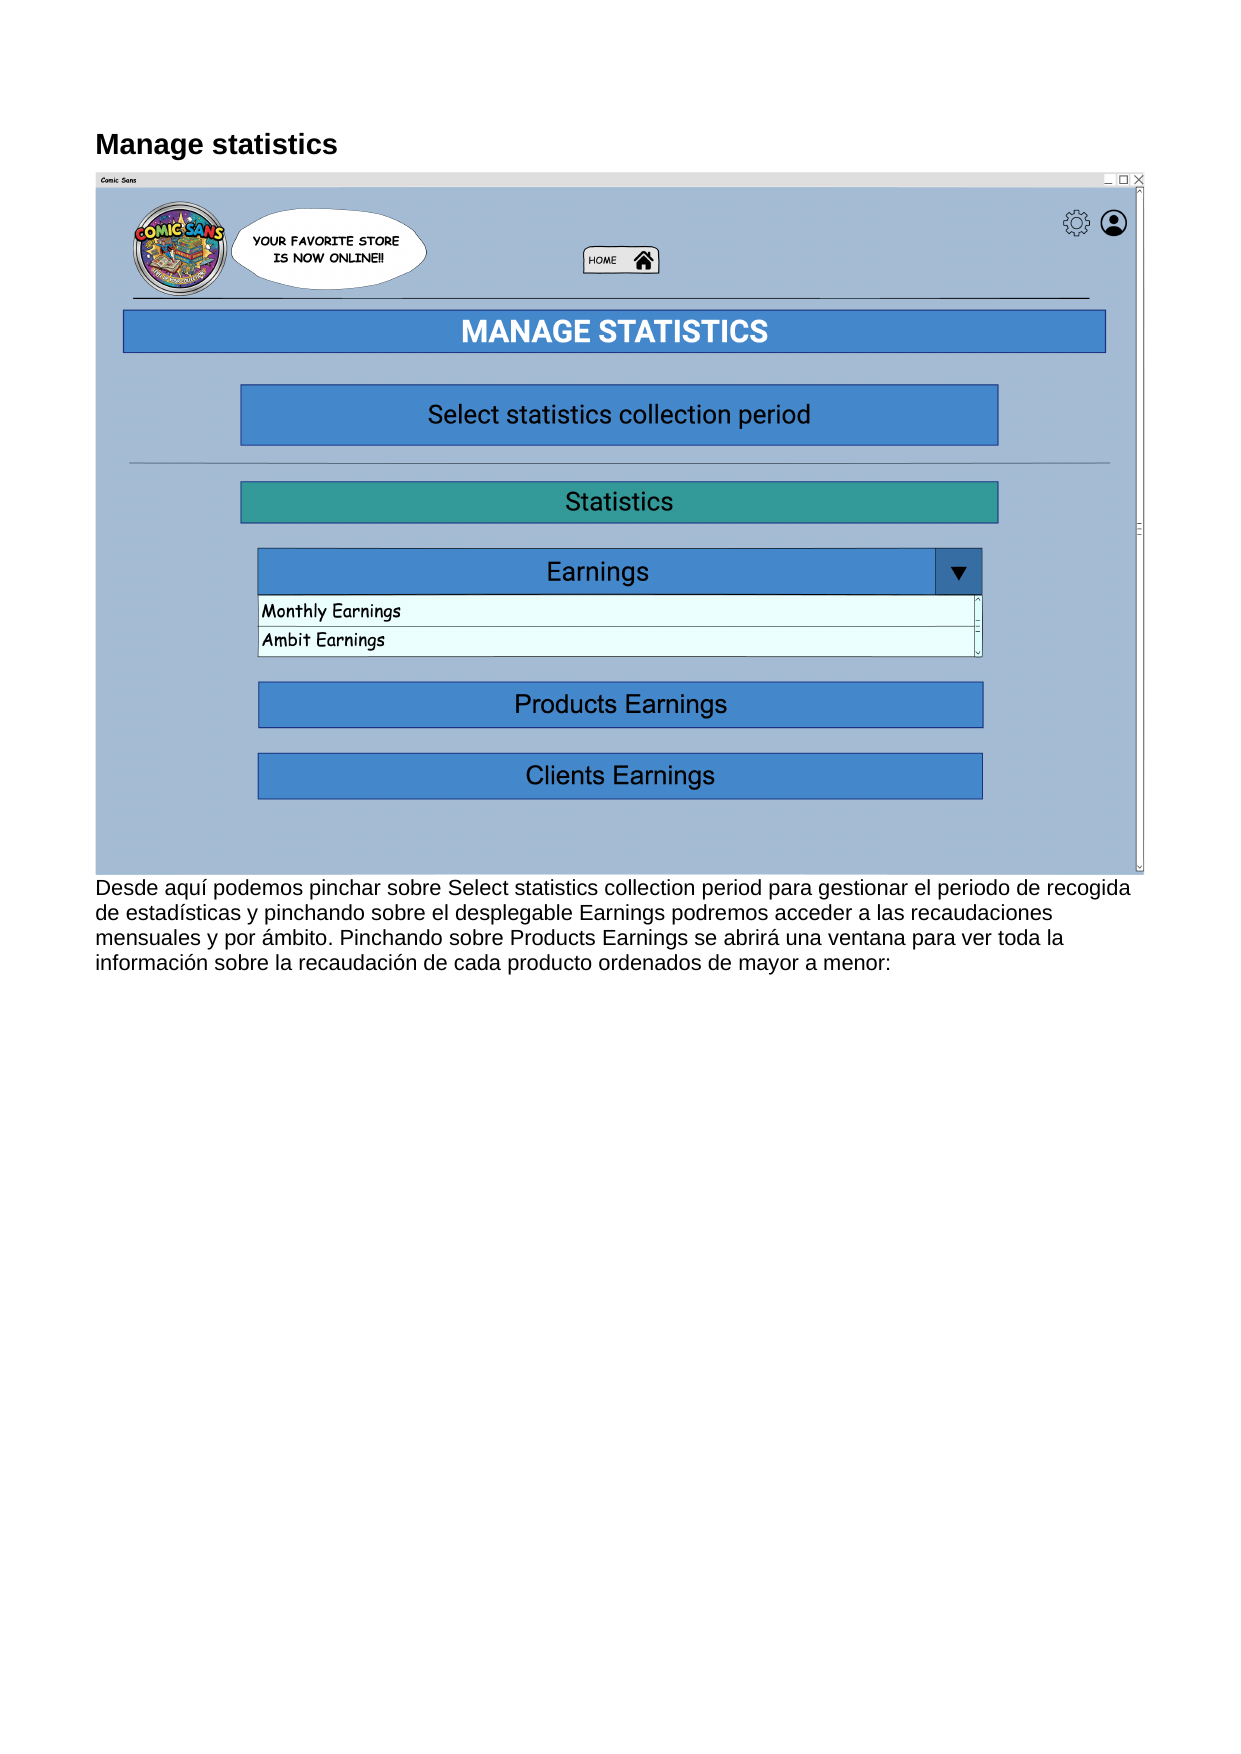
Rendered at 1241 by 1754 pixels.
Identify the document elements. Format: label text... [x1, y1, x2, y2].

subtitle Manage statistics [95, 127, 1145, 160]
text Desde aquí podemos pinchar sobre Select statistics collection period para gestionar el periodo de recogida de estadísticas y pinchando sobre el desplegable Earnings podremos acceder a las recaudaciones mensuales y por ámbito. Pinchando sobre Products Earnings se abrirá una ventana para ver toda la información sobre la recaudación de cada producto ordenados de mayor a menor: [95, 875, 1145, 975]
